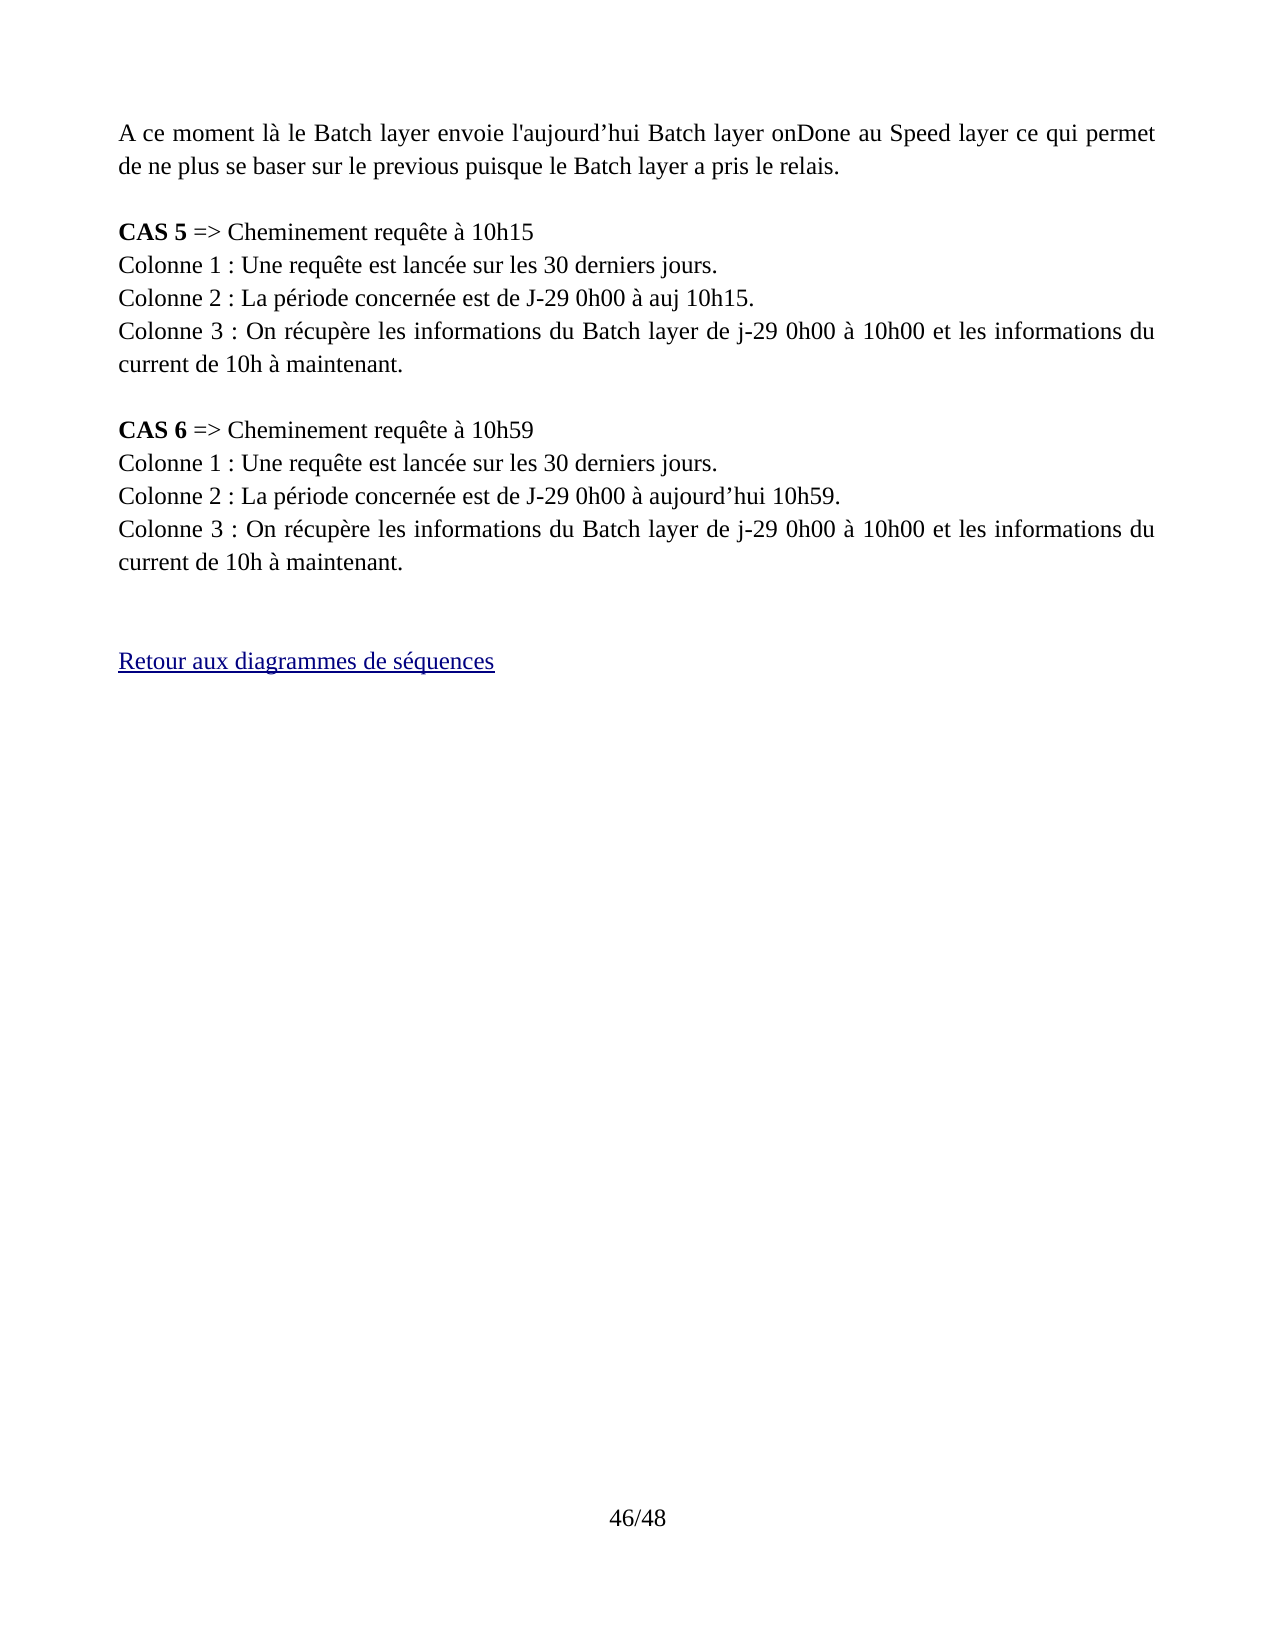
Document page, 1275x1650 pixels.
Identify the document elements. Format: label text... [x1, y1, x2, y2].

text Colonne 3 : On récupère les informations du Batch layer de j-29 0h00 à 10h00 et les informations du current de 10h à maintenant. [118, 514, 1157, 576]
text Colonne 2 : La période concernée est de J-29 0h00 à auj 10h15. [118, 283, 1157, 312]
text Retour aux diagrammes de séquences [118, 646, 1157, 675]
text Colonne 2 : La période concernée est de J-29 0h00 à aujourd’hui 10h59. [118, 481, 1157, 510]
text Colonne 1 : Une requête est lancée sur les 30 derniers jours. [118, 250, 1157, 279]
text Colonne 3 : On récupère les informations du Batch layer de j-29 0h00 à 10h00 et les informations du current de 10h à maintenant. [118, 316, 1157, 378]
text A ce moment là le Batch layer envoie l'aujourd’hui Batch layer onDone au Speed layer ce qui permet de ne plus se baser sur le previous puisque le Batch layer a pris le relais. [118, 118, 1157, 180]
text Colonne 1 : Une requête est lancée sur les 30 derniers jours. [118, 448, 1157, 477]
text CAS 5 => Cheminement requête à 10h15 [118, 217, 1157, 246]
text CAS 6 => Cheminement requête à 10h59 [118, 415, 1157, 444]
